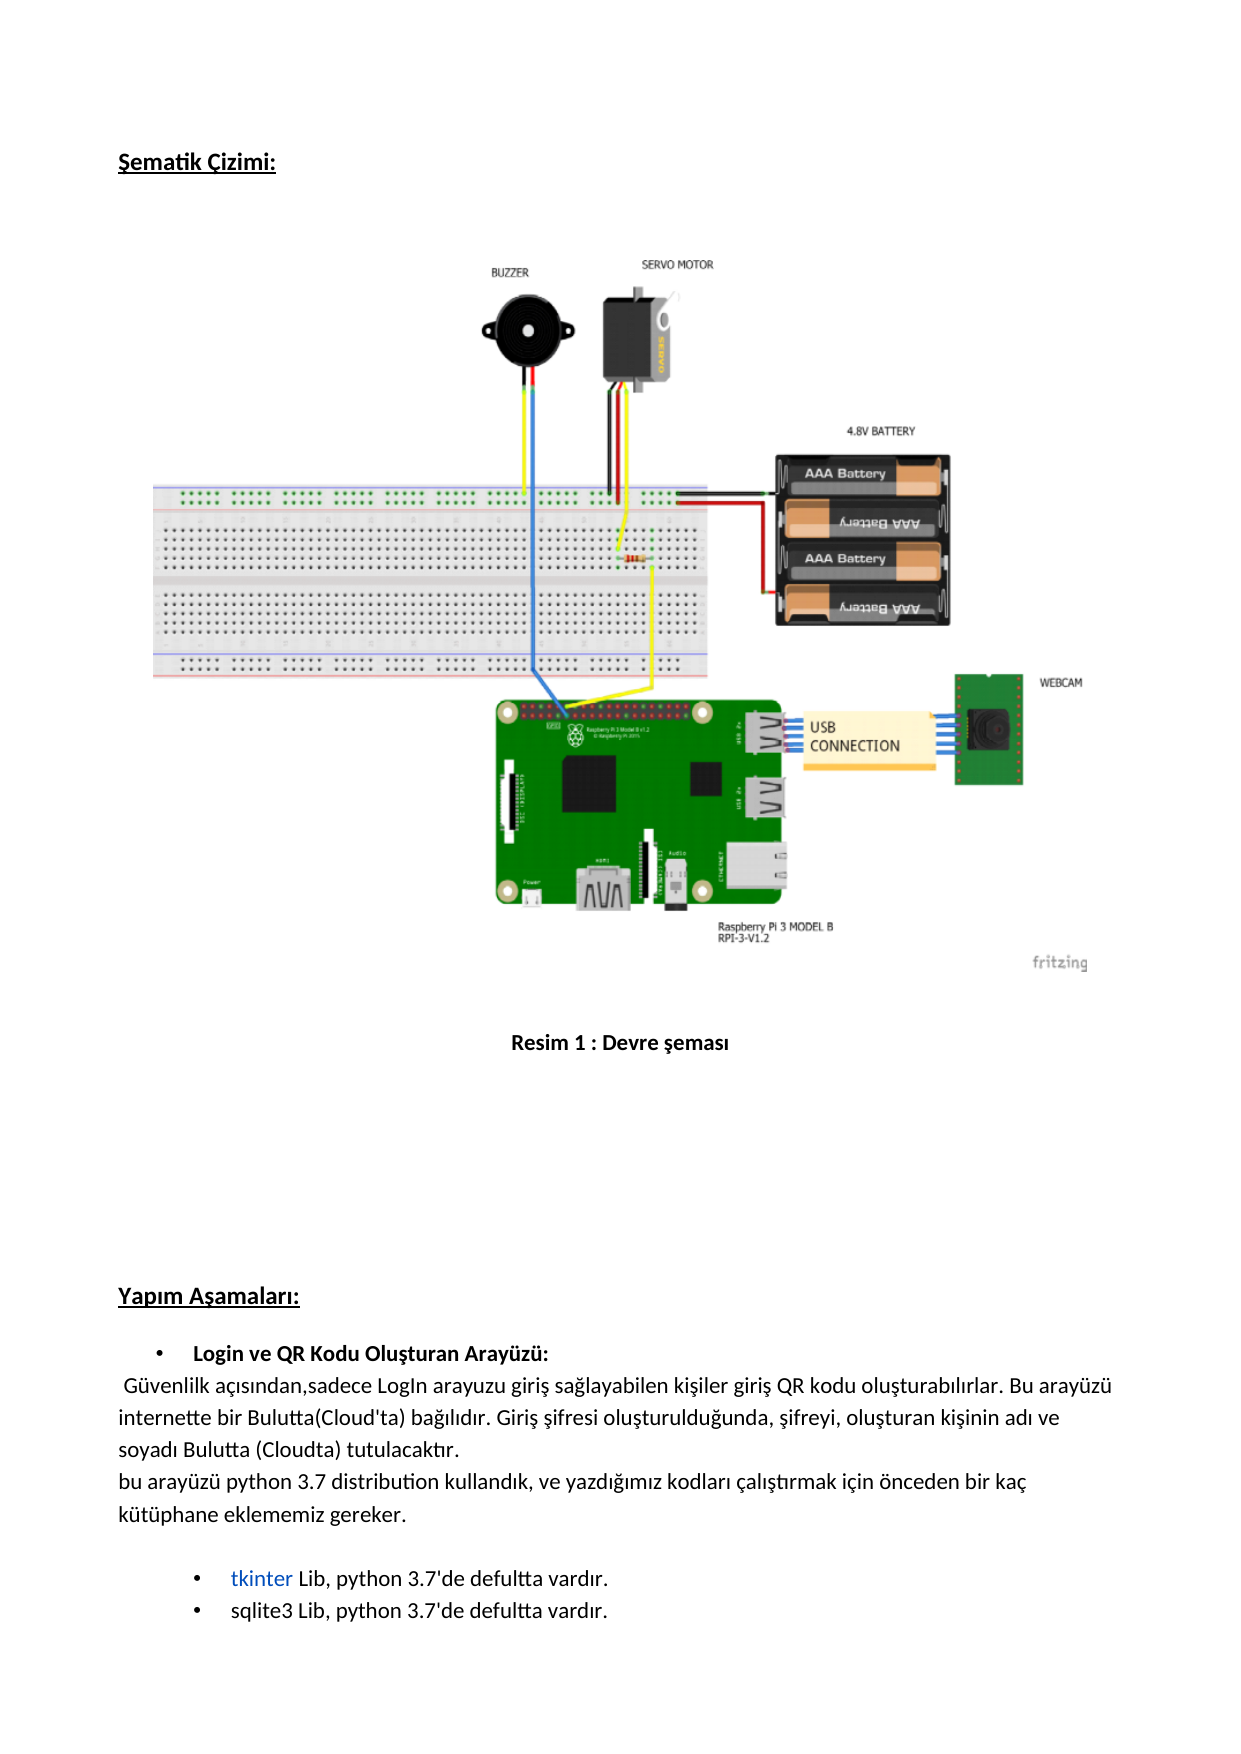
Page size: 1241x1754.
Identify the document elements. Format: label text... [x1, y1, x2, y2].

text Resim 1 : Devre şeması [118, 1028, 1122, 1056]
list Login ve QR Kodu Oluşturan Arayüzü: [156, 1339, 1122, 1367]
text bu arayüzü python 3.7 distribution kullandık, ve yazdığımız kodları çalıştırmak için önceden bir kaç kütüphane eklememiz gereker. [118, 1467, 1122, 1528]
text Güvenlilk açısından,sadece LogIn arayuzu giriş sağlayabilen kişiler giriş QR kodu oluşturabılırlar. Bu arayüzü internette bir Bulutta(Cloud'ta) bağılıdır. Giriş şifresi oluşturulduğunda, şifreyi, oluşturan kişinin adı ve soyadı Bulutta (Cloudta) tutulacaktır. [118, 1371, 1122, 1463]
list sqlite3 Lib, python 3.7'de defultta vardır. [193, 1596, 1122, 1624]
text Şematik Çizimi: [118, 146, 1122, 177]
list tkinter Lib, python 3.7'de defultta vardır. [193, 1564, 1122, 1592]
text Yapım Aşamaları: [118, 1280, 1122, 1311]
